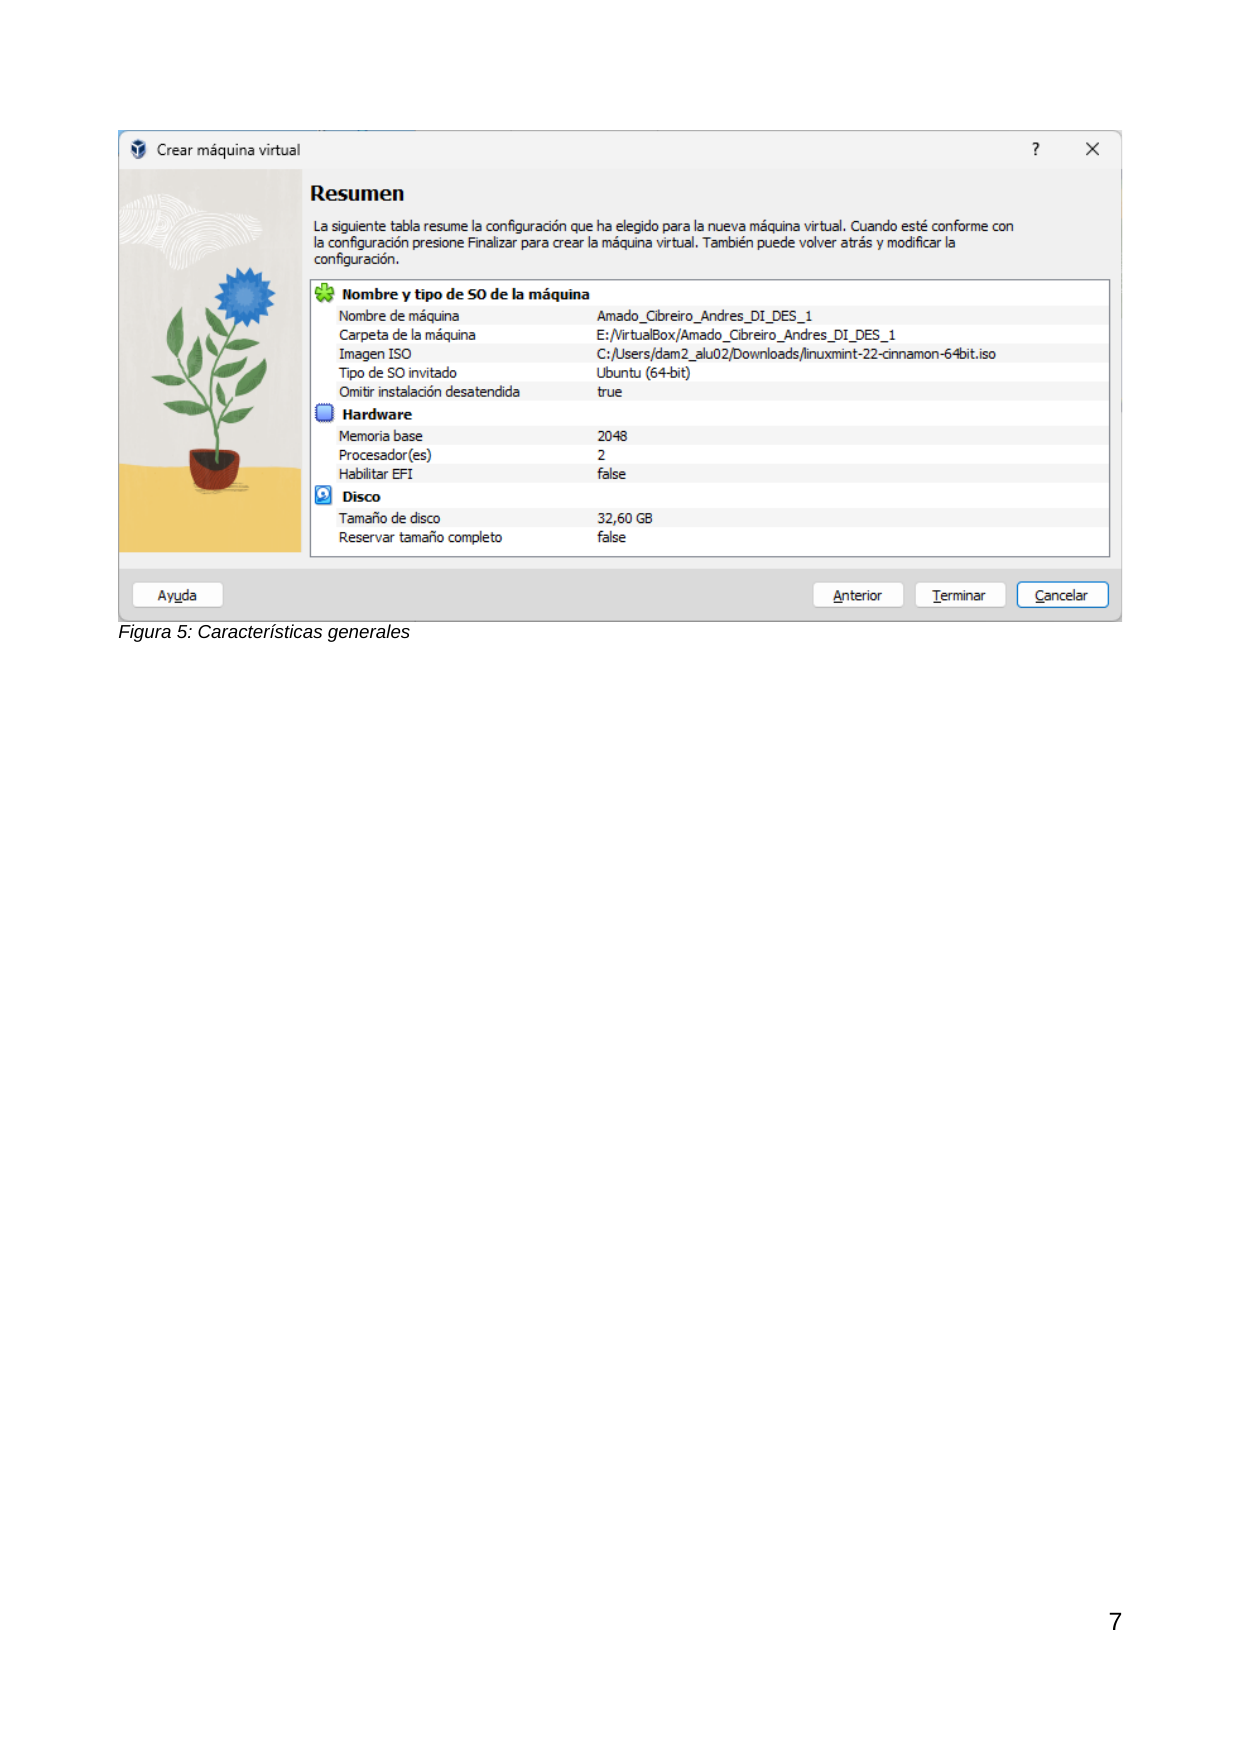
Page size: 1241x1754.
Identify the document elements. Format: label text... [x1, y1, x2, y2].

text Figura 5: Características generales [118, 622, 1122, 643]
picture [118, 130, 1123, 622]
